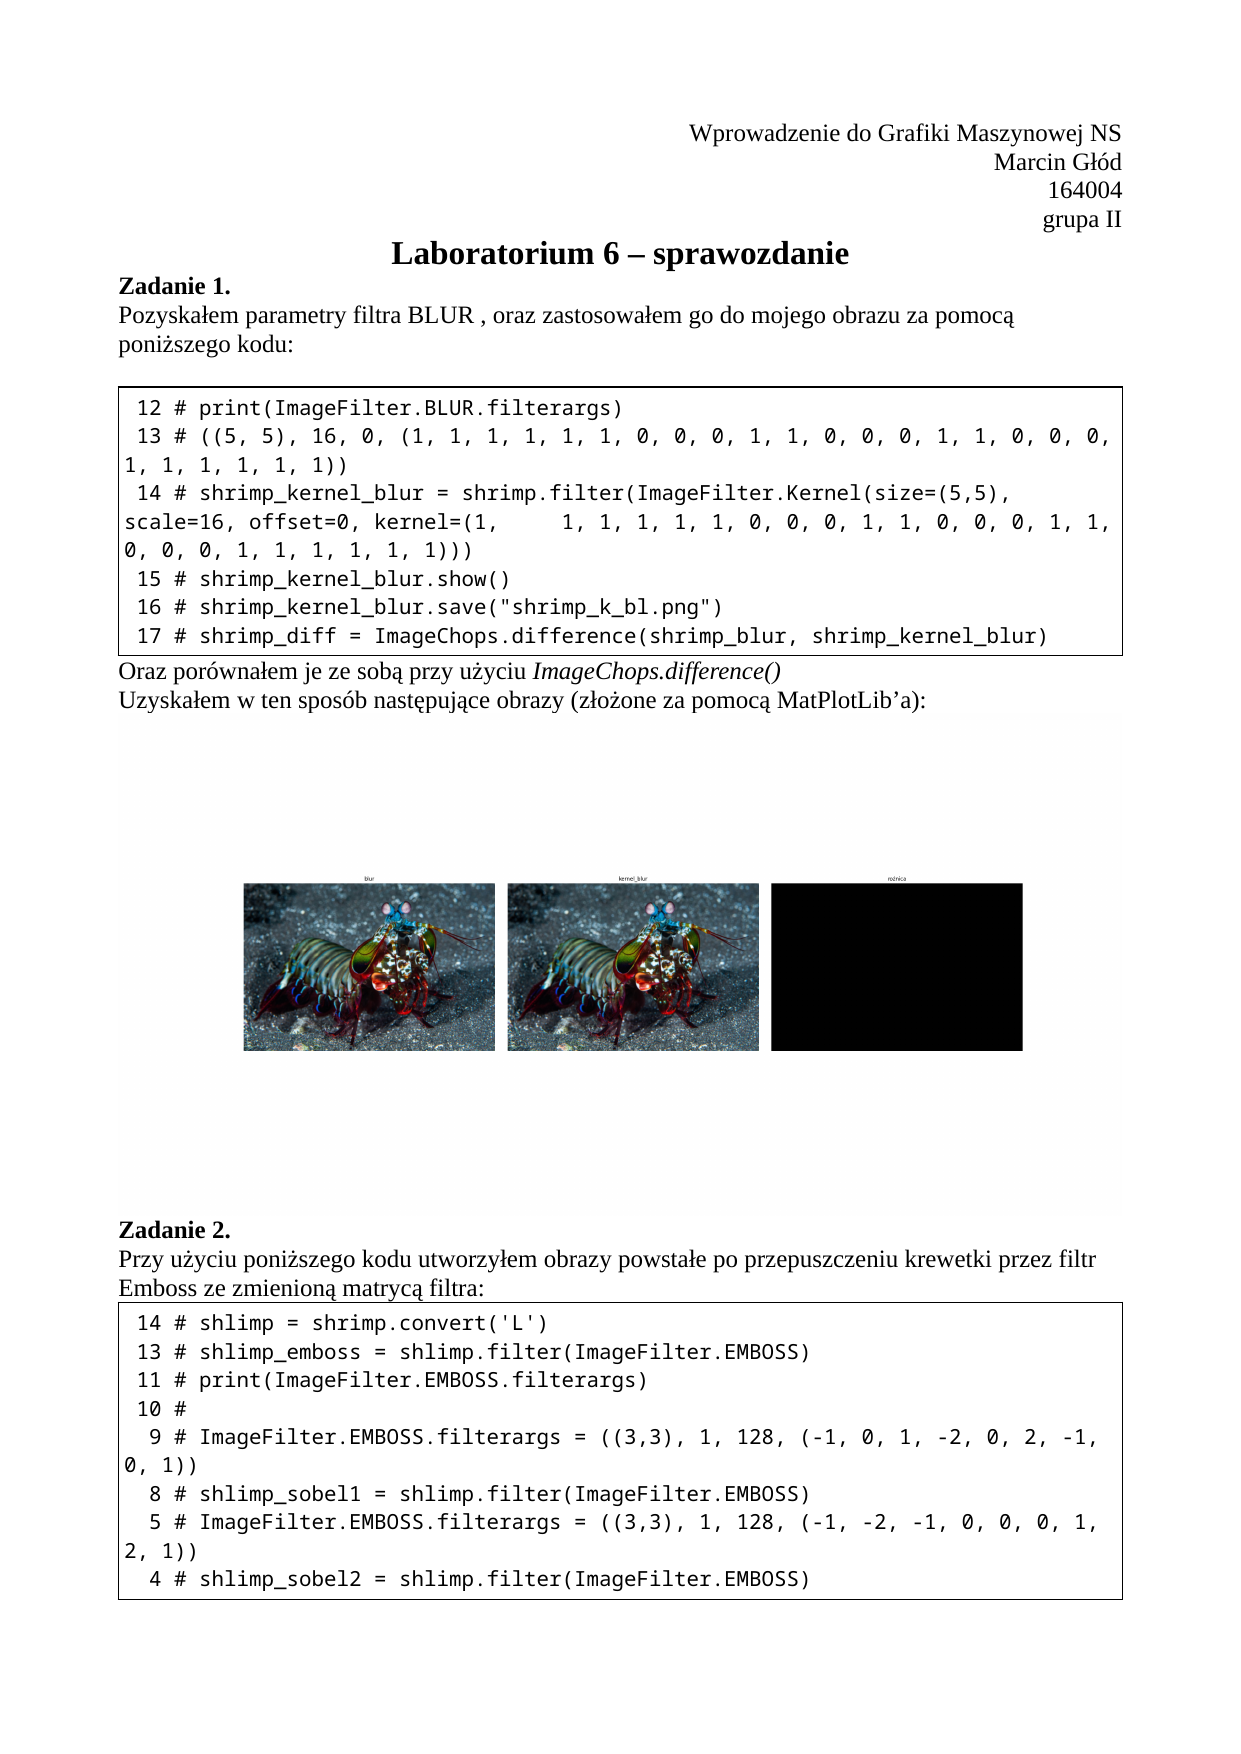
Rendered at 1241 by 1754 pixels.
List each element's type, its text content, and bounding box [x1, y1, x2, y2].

picture [118, 713, 1123, 1216]
text Oraz porównałem je ze sobą przy użyciu ImageChops.difference() [118, 656, 1122, 685]
text Zadanie 2. [118, 1216, 1122, 1244]
text Zadanie 1. [118, 271, 1122, 300]
text Uzyskałem w ten sposób następujące obrazy (złożone za pomocą MatPlotLib’a): [118, 685, 1122, 713]
text Wprowadzenie do Grafiki Maszynowej NS [118, 118, 1122, 147]
table_header 14 # shlimp = shrimp.convert('L') 13 # shlimp_emboss = shlimp.filter(ImageFilter.EMBOSS) 11 # print(ImageFilter.EMBOSS.filterargs) 10 # 9 # ImageFilter.EMBOSS.filterargs = ((3,3), 1, 128, (-1, 0, 1, -2, 0, 2, -1, 0, 1)) 8 # shlimp_sobel1 = shlimp.filter(ImageFilter.EMBOSS) 5 # ImageFilter.EMBOSS.filterargs = ((3,3), 1, 128, (-1, -2, -1, 0, 0, 0, 1, 2, 1)) 4 # shlimp_sobel2 = shlimp.filter(ImageFilter.EMBOSS) [119, 1303, 1122, 1598]
text Laboratorium 6 – sprawozdanie [118, 233, 1122, 271]
text Marcin Głód [118, 147, 1122, 176]
text 164004 grupa II [118, 176, 1122, 233]
text Przy użyciu poniższego kodu utworzyłem obrazy powstałe po przepuszczeniu krewetki przez filtr Emboss ze zmienioną matrycą filtra: [118, 1244, 1122, 1302]
text Pozyskałem parametry filtra BLUR , oraz zastosowałem go do mojego obrazu za pomocą poniższego kodu: [118, 300, 1122, 386]
table_header 12 # print(ImageFilter.BLUR.filterargs) 13 # ((5, 5), 16, 0, (1, 1, 1, 1, 1, 1, 0, 0, 0, 1, 1, 0, 0, 0, 1, 1, 0, 0, 0, 1, 1, 1, 1, 1, 1)) 14 # shrimp_kernel_blur = shrimp.filter(ImageFilter.Kernel(size=(5,5), scale=16, offset=0, kernel=(1, 1, 1, 1, 1, 1, 0, 0, 0, 1, 1, 0, 0, 0, 1, 1, 0, 0, 0, 1, 1, 1, 1, 1, 1))) 15 # shrimp_kernel_blur.show() 16 # shrimp_kernel_blur.save("shrimp_k_bl.png") 17 # shrimp_diff = ImageChops.difference(shrimp_blur, shrimp_kernel_blur) [119, 388, 1122, 655]
